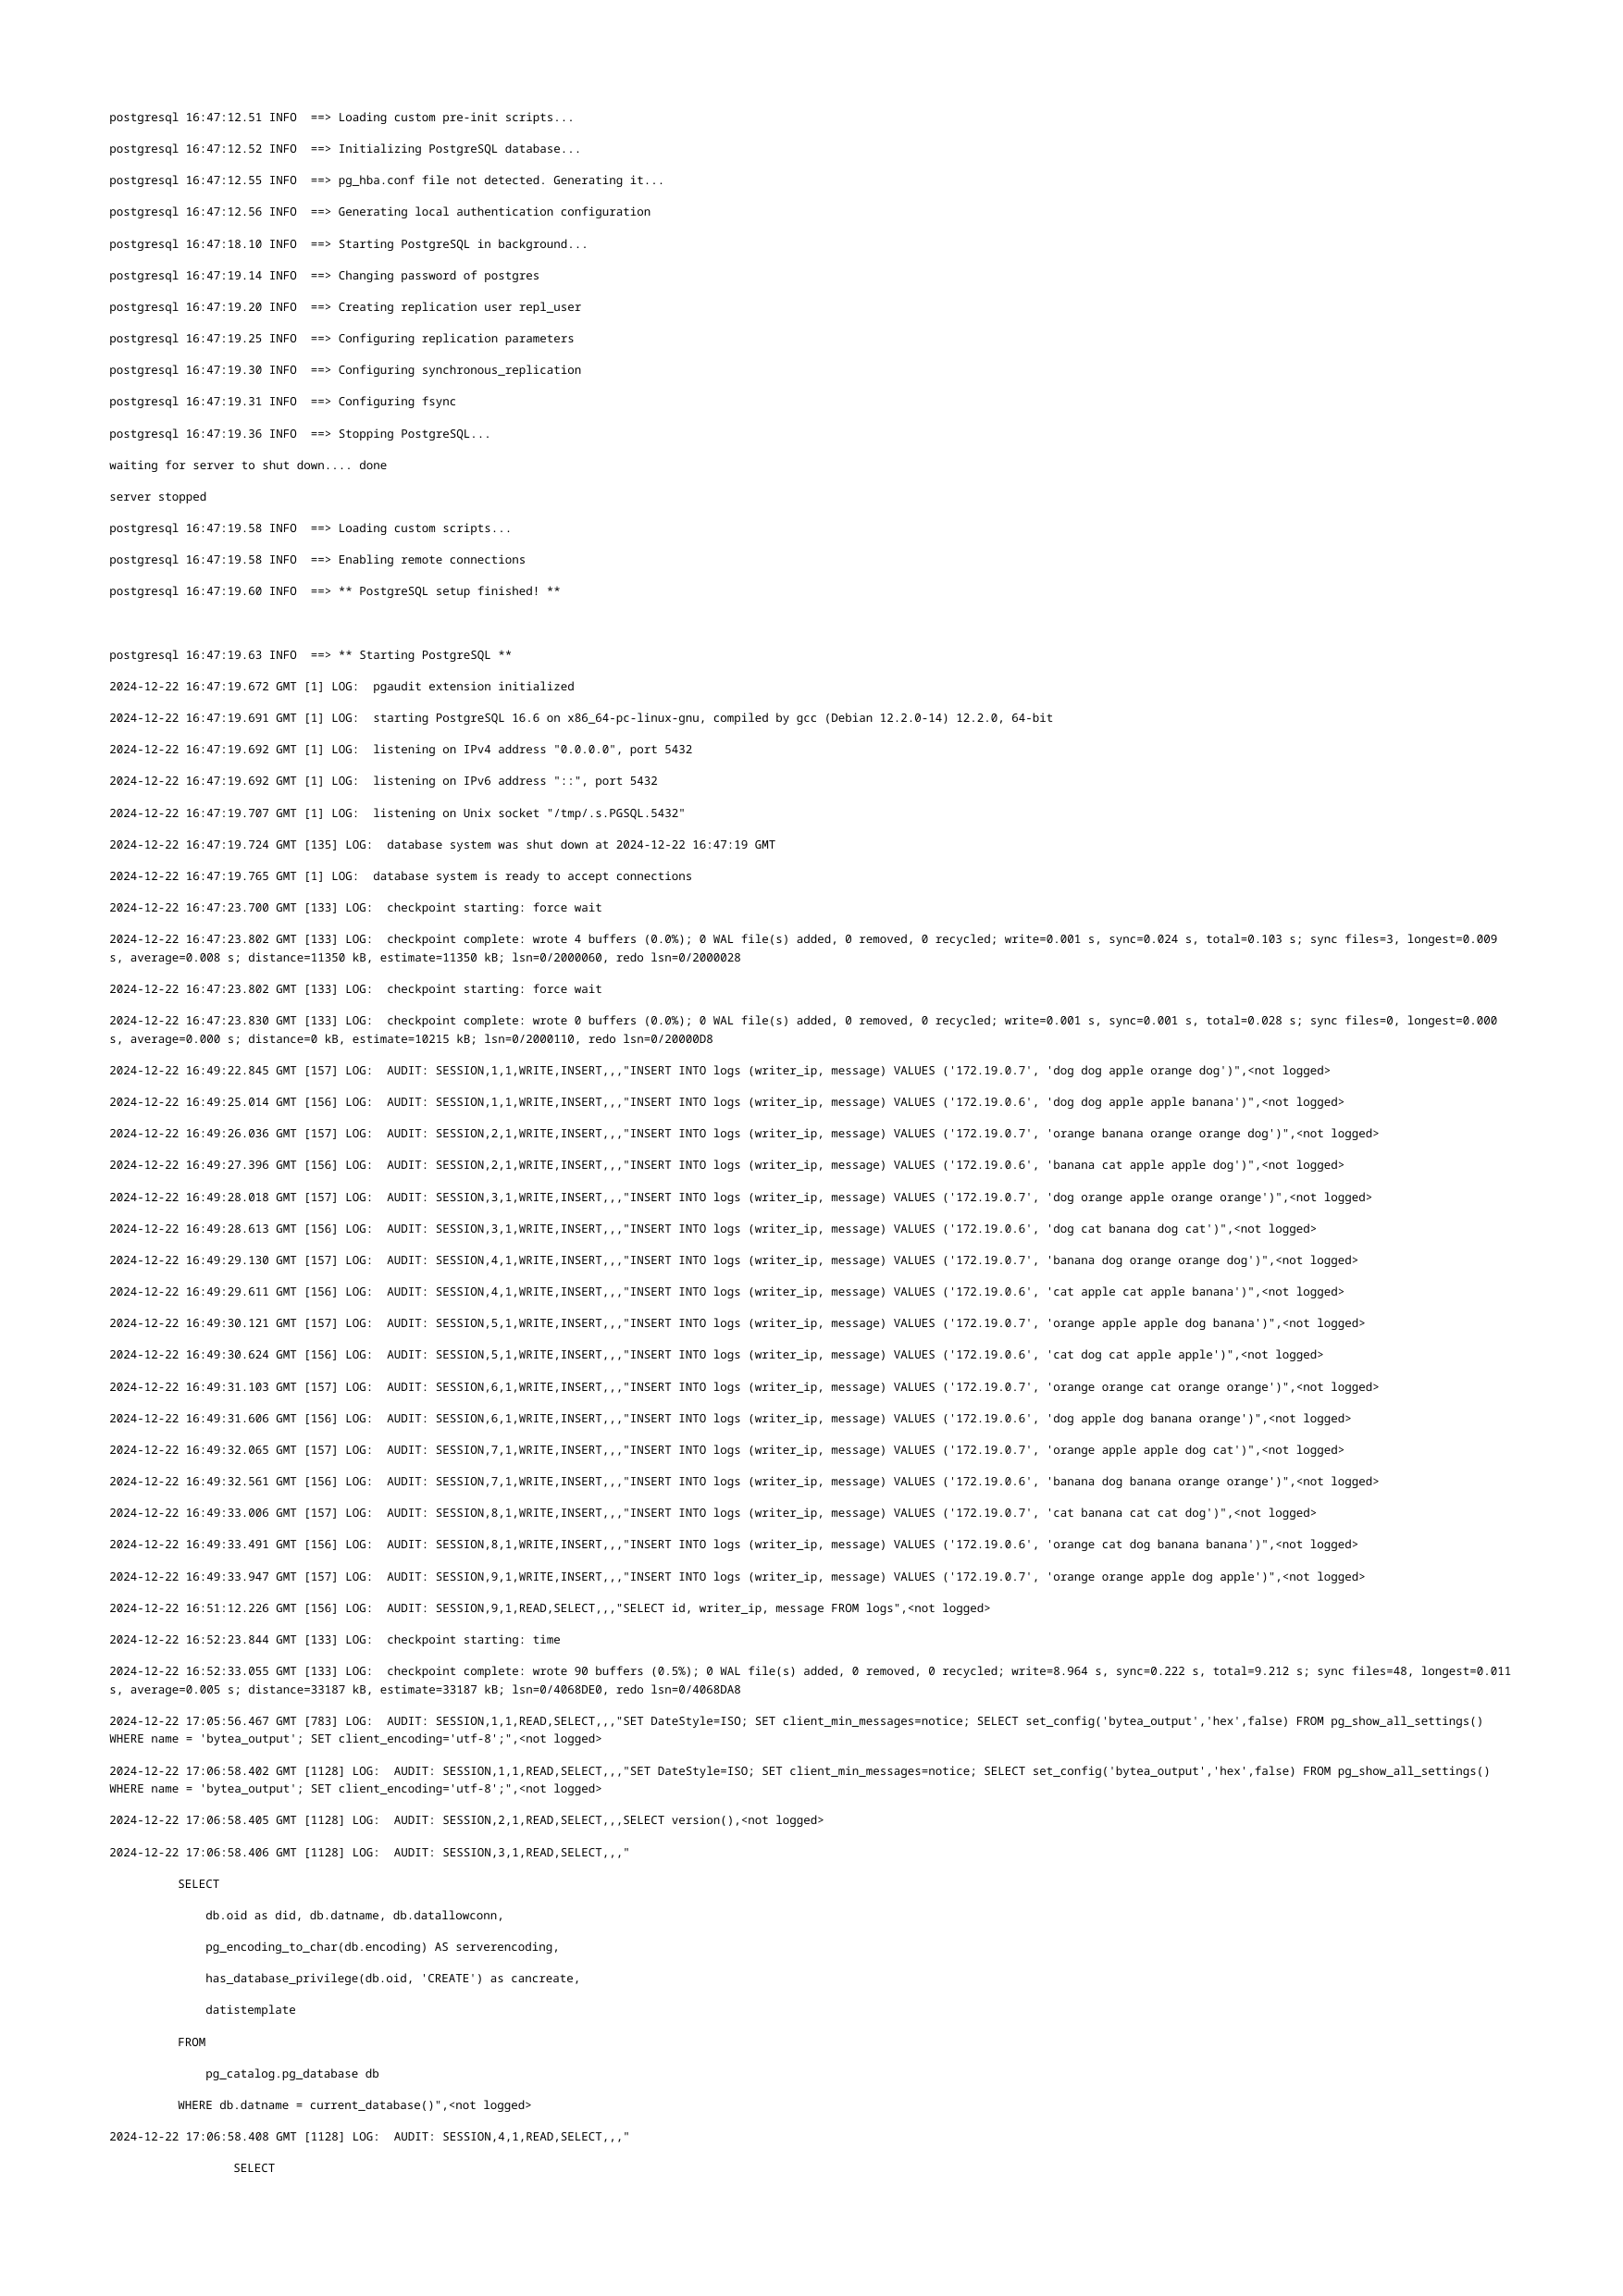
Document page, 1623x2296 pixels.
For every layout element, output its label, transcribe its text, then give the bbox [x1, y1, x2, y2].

text SELECT [109, 1876, 1514, 1892]
text 2024-12-22 16:47:23.700 GMT [133] LOG: checkpoint starting: force wait [109, 900, 1514, 915]
text 2024-12-22 16:52:23.844 GMT [133] LOG: checkpoint starting: time [109, 1632, 1514, 1647]
text 2024-12-22 17:06:58.405 GMT [1128] LOG: AUDIT: SESSION,2,1,READ,SELECT,,,SELECT version(),<not logged> [109, 1812, 1514, 1829]
text 2024-12-22 16:49:31.606 GMT [156] LOG: AUDIT: SESSION,6,1,WRITE,INSERT,,,"INSERT INTO logs (writer_ip, message) VALUES ('172.19.0.6', 'dog apple dog banana orange')",<not logged> [109, 1410, 1514, 1426]
text 2024-12-22 16:47:19.724 GMT [135] LOG: database system was shut down at 2024-12-22 16:47:19 GMT [109, 837, 1514, 852]
text 2024-12-22 16:49:29.130 GMT [157] LOG: AUDIT: SESSION,4,1,WRITE,INSERT,,,"INSERT INTO logs (writer_ip, message) VALUES ('172.19.0.7', 'banana dog orange orange dog')",<not logged> [109, 1252, 1514, 1268]
text 2024-12-22 16:49:32.065 GMT [157] LOG: AUDIT: SESSION,7,1,WRITE,INSERT,,,"INSERT INTO logs (writer_ip, message) VALUES ('172.19.0.7', 'orange apple apple dog cat')",<not logged> [109, 1442, 1514, 1458]
text postgresql 16:47:19.31 INFO ==> Configuring fsync [109, 394, 1514, 410]
text pg_encoding_to_char(db.encoding) AS serverencoding, [109, 1939, 1514, 1955]
text 2024-12-22 16:47:19.692 GMT [1] LOG: listening on IPv4 address "0.0.0.0", port 5432 [109, 741, 1514, 757]
text postgresql 16:47:19.20 INFO ==> Creating replication user repl_user [109, 299, 1514, 315]
text SELECT [109, 2160, 1514, 2176]
text 2024-12-22 16:49:29.611 GMT [156] LOG: AUDIT: SESSION,4,1,WRITE,INSERT,,,"INSERT INTO logs (writer_ip, message) VALUES ('172.19.0.6', 'cat apple cat apple banana')",<not logged> [109, 1284, 1514, 1299]
text 2024-12-22 16:49:28.018 GMT [157] LOG: AUDIT: SESSION,3,1,WRITE,INSERT,,,"INSERT INTO logs (writer_ip, message) VALUES ('172.19.0.7', 'dog orange apple orange orange')",<not logged> [109, 1189, 1514, 1205]
text 2024-12-22 16:47:19.692 GMT [1] LOG: listening on IPv6 address "::", port 5432 [109, 774, 1514, 789]
text datistemplate [109, 2002, 1514, 2018]
text 2024-12-22 16:51:12.226 GMT [156] LOG: AUDIT: SESSION,9,1,READ,SELECT,,,"SELECT id, writer_ip, message FROM logs",<not logged> [109, 1600, 1514, 1616]
text 2024-12-22 16:49:26.036 GMT [157] LOG: AUDIT: SESSION,2,1,WRITE,INSERT,,,"INSERT INTO logs (writer_ip, message) VALUES ('172.19.0.7', 'orange banana orange orange dog')",<not logged> [109, 1125, 1514, 1141]
text 2024-12-22 17:06:58.408 GMT [1128] LOG: AUDIT: SESSION,4,1,READ,SELECT,,," [109, 2128, 1514, 2144]
text 2024-12-22 16:47:19.672 GMT [1] LOG: pgaudit extension initialized [109, 678, 1514, 694]
text db.oid as did, db.datname, db.datallowconn, [109, 1907, 1514, 1923]
text postgresql 16:47:12.51 INFO ==> Loading custom pre-init scripts... [109, 109, 1514, 125]
text 2024-12-22 16:49:28.613 GMT [156] LOG: AUDIT: SESSION,3,1,WRITE,INSERT,,,"INSERT INTO logs (writer_ip, message) VALUES ('172.19.0.6', 'dog cat banana dog cat')",<not logged> [109, 1221, 1514, 1236]
text 2024-12-22 16:47:19.765 GMT [1] LOG: database system is ready to accept connections [109, 868, 1514, 884]
text 2024-12-22 16:49:30.624 GMT [156] LOG: AUDIT: SESSION,5,1,WRITE,INSERT,,,"INSERT INTO logs (writer_ip, message) VALUES ('172.19.0.6', 'cat dog cat apple apple')",<not logged> [109, 1347, 1514, 1363]
text 2024-12-22 16:47:19.691 GMT [1] LOG: starting PostgreSQL 16.6 on x86_64-pc-linux-gnu, compiled by gcc (Debian 12.2.0-14) 12.2.0, 64-bit [109, 710, 1514, 726]
text 2024-12-22 17:06:58.406 GMT [1128] LOG: AUDIT: SESSION,3,1,READ,SELECT,,," [109, 1844, 1514, 1860]
text 2024-12-22 16:49:31.103 GMT [157] LOG: AUDIT: SESSION,6,1,WRITE,INSERT,,,"INSERT INTO logs (writer_ip, message) VALUES ('172.19.0.7', 'orange orange cat orange orange')",<not logged> [109, 1379, 1514, 1395]
text server stopped [109, 489, 1514, 504]
text postgresql 16:47:19.25 INFO ==> Configuring replication parameters [109, 330, 1514, 346]
text 2024-12-22 16:49:25.014 GMT [156] LOG: AUDIT: SESSION,1,1,WRITE,INSERT,,,"INSERT INTO logs (writer_ip, message) VALUES ('172.19.0.6', 'dog dog apple apple banana')",<not logged> [109, 1094, 1514, 1110]
text postgresql 16:47:12.56 INFO ==> Generating local authentication configuration [109, 205, 1514, 220]
text postgresql 16:47:19.58 INFO ==> Enabling remote connections [109, 552, 1514, 567]
text postgresql 16:47:12.55 INFO ==> pg_hba.conf file not detected. Generating it... [109, 172, 1514, 188]
text 2024-12-22 16:47:23.802 GMT [133] LOG: checkpoint starting: force wait [109, 981, 1514, 997]
text postgresql 16:47:19.60 INFO ==> ** PostgreSQL setup finished! ** [109, 584, 1514, 600]
text 2024-12-22 16:49:32.561 GMT [156] LOG: AUDIT: SESSION,7,1,WRITE,INSERT,,,"INSERT INTO logs (writer_ip, message) VALUES ('172.19.0.6', 'banana dog banana orange orange')",<not logged> [109, 1473, 1514, 1489]
text 2024-12-22 16:49:33.947 GMT [157] LOG: AUDIT: SESSION,9,1,WRITE,INSERT,,,"INSERT INTO logs (writer_ip, message) VALUES ('172.19.0.7', 'orange orange apple dog apple')",<not logged> [109, 1569, 1514, 1584]
text postgresql 16:47:19.58 INFO ==> Loading custom scripts... [109, 520, 1514, 536]
text WHERE db.datname = current_database()",<not logged> [109, 2097, 1514, 2113]
text has_database_privilege(db.oid, 'CREATE') as cancreate, [109, 1970, 1514, 1986]
text postgresql 16:47:19.63 INFO ==> ** Starting PostgreSQL ** [109, 647, 1514, 663]
text 2024-12-22 16:49:22.845 GMT [157] LOG: AUDIT: SESSION,1,1,WRITE,INSERT,,,"INSERT INTO logs (writer_ip, message) VALUES ('172.19.0.7', 'dog dog apple orange dog')",<not logged> [109, 1062, 1514, 1078]
text 2024-12-22 16:49:33.006 GMT [157] LOG: AUDIT: SESSION,8,1,WRITE,INSERT,,,"INSERT INTO logs (writer_ip, message) VALUES ('172.19.0.7', 'cat banana cat cat dog')",<not logged> [109, 1505, 1514, 1520]
text 2024-12-22 16:47:23.830 GMT [133] LOG: checkpoint complete: wrote 0 buffers (0.0%); 0 WAL file(s) added, 0 removed, 0 recycled; write=0.001 s, sync=0.001 s, total=0.028 s; sync files=0, longest=0.000 s, average=0.000 s; distance=0 kB, estimate=10215 kB; lsn=0/2000110, redo lsn=0/20000D8 [109, 1012, 1514, 1047]
text postgresql 16:47:18.10 INFO ==> Starting PostgreSQL in background... [109, 236, 1514, 252]
text 2024-12-22 16:49:33.491 GMT [156] LOG: AUDIT: SESSION,8,1,WRITE,INSERT,,,"INSERT INTO logs (writer_ip, message) VALUES ('172.19.0.6', 'orange cat dog banana banana')",<not logged> [109, 1537, 1514, 1553]
text 2024-12-22 16:47:23.802 GMT [133] LOG: checkpoint complete: wrote 4 buffers (0.0%); 0 WAL file(s) added, 0 removed, 0 recycled; write=0.001 s, sync=0.024 s, total=0.103 s; sync files=3, longest=0.009 s, average=0.008 s; distance=11350 kB, estimate=11350 kB; lsn=0/2000060, redo lsn=0/2000028 [109, 931, 1514, 965]
text FROM [109, 2034, 1514, 2050]
text 2024-12-22 16:47:19.707 GMT [1] LOG: listening on Unix socket "/tmp/.s.PGSQL.5432" [109, 805, 1514, 821]
text pg_catalog.pg_database db [109, 2066, 1514, 2081]
text postgresql 16:47:12.52 INFO ==> Initializing PostgreSQL database... [109, 141, 1514, 156]
text waiting for server to shut down.... done [109, 457, 1514, 473]
text 2024-12-22 16:49:27.396 GMT [156] LOG: AUDIT: SESSION,2,1,WRITE,INSERT,,,"INSERT INTO logs (writer_ip, message) VALUES ('172.19.0.6', 'banana cat apple apple dog')",<not logged> [109, 1158, 1514, 1173]
text 2024-12-22 16:52:33.055 GMT [133] LOG: checkpoint complete: wrote 90 buffers (0.5%); 0 WAL file(s) added, 0 removed, 0 recycled; write=8.964 s, sync=0.222 s, total=9.212 s; sync files=48, longest=0.011 s, average=0.005 s; distance=33187 kB, estimate=33187 kB; lsn=0/4068DE0, redo lsn=0/4068DA8 [109, 1663, 1514, 1697]
text 2024-12-22 17:05:56.467 GMT [783] LOG: AUDIT: SESSION,1,1,READ,SELECT,,,"SET DateStyle=ISO; SET client_min_messages=notice; SELECT set_config('bytea_output','hex',false) FROM pg_show_all_settings() WHERE name = 'bytea_output'; SET client_encoding='utf-8';",<not logged> [109, 1713, 1514, 1747]
text 2024-12-22 17:06:58.402 GMT [1128] LOG: AUDIT: SESSION,1,1,READ,SELECT,,,"SET DateStyle=ISO; SET client_min_messages=notice; SELECT set_config('bytea_output','hex',false) FROM pg_show_all_settings() WHERE name = 'bytea_output'; SET client_encoding='utf-8';",<not logged> [109, 1763, 1514, 1796]
text postgresql 16:47:19.30 INFO ==> Configuring synchronous_replication [109, 362, 1514, 378]
text 2024-12-22 16:49:30.121 GMT [157] LOG: AUDIT: SESSION,5,1,WRITE,INSERT,,,"INSERT INTO logs (writer_ip, message) VALUES ('172.19.0.7', 'orange apple apple dog banana')",<not logged> [109, 1315, 1514, 1331]
text postgresql 16:47:19.36 INFO ==> Stopping PostgreSQL... [109, 426, 1514, 441]
text postgresql 16:47:19.14 INFO ==> Changing password of postgres [109, 267, 1514, 283]
